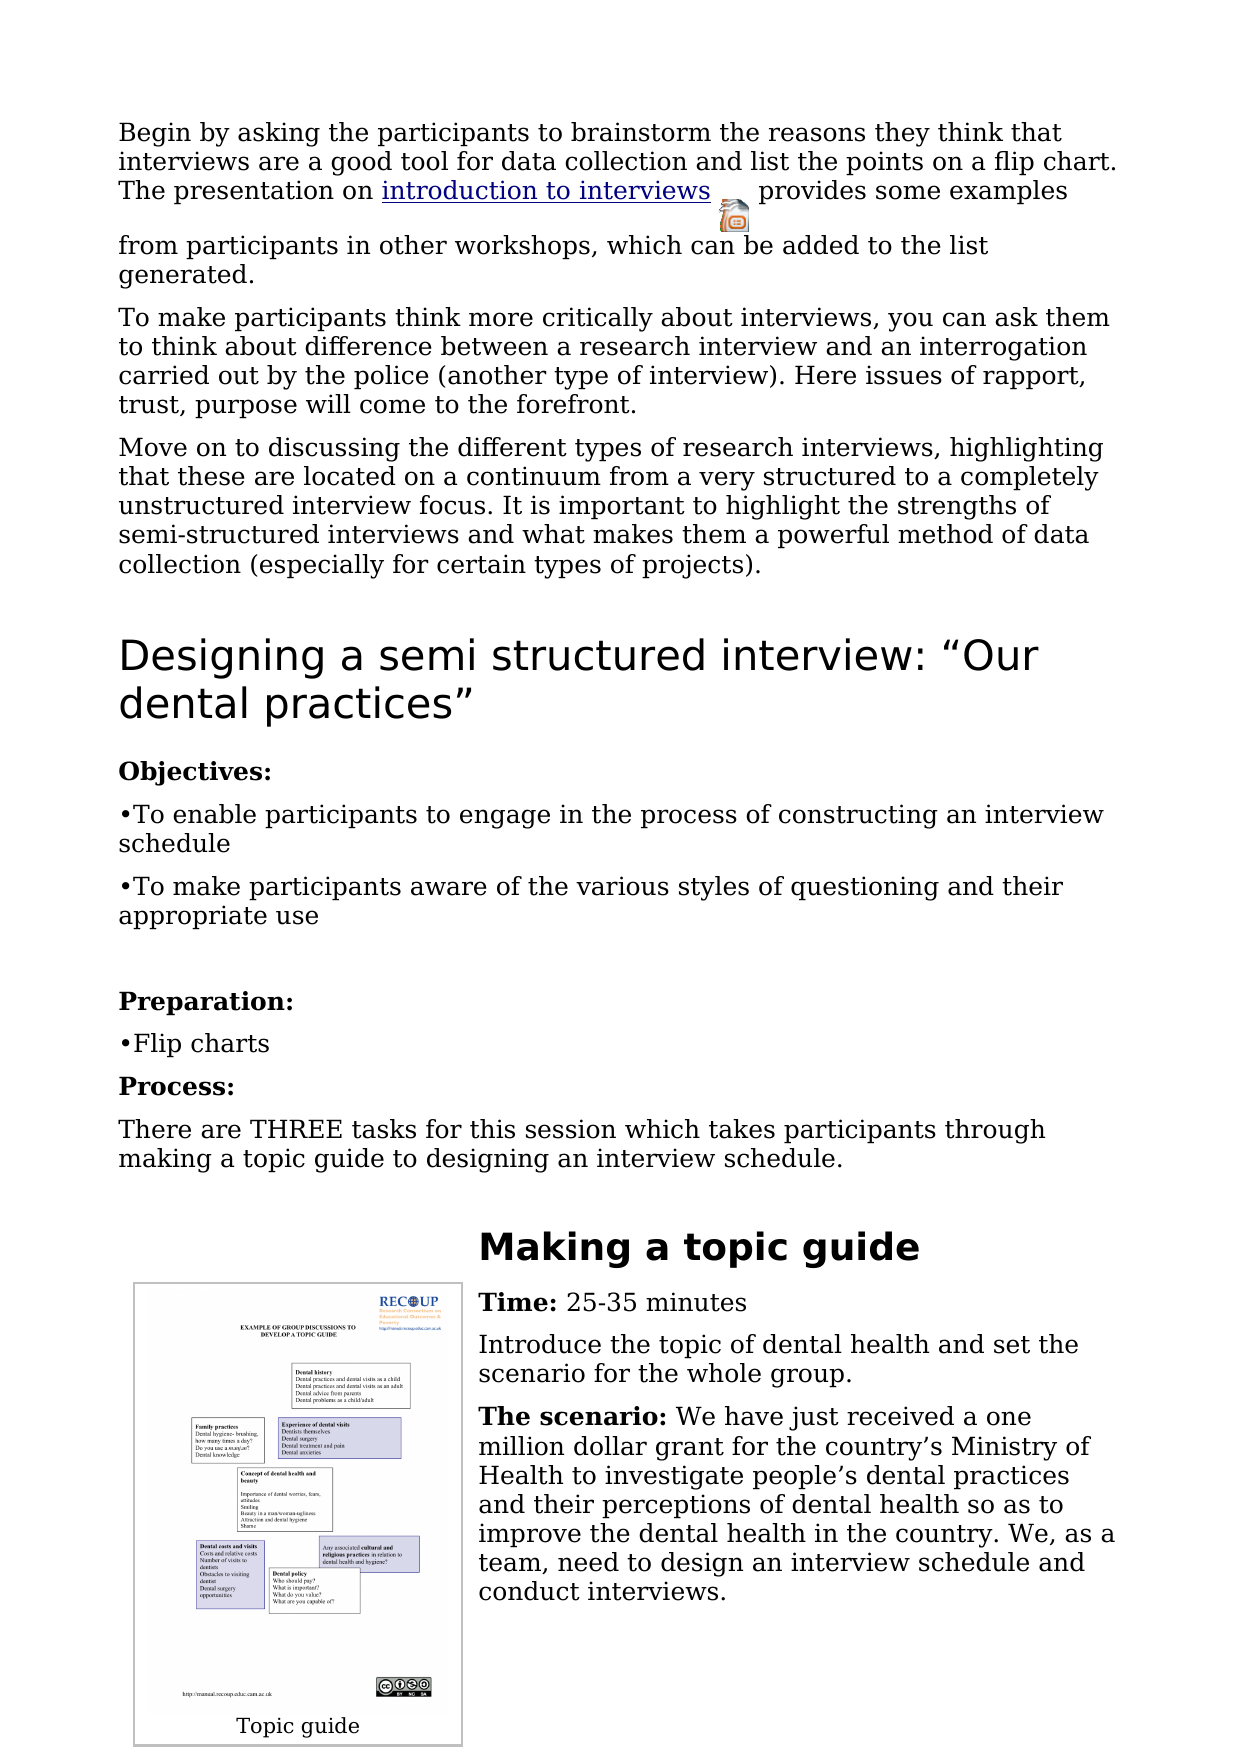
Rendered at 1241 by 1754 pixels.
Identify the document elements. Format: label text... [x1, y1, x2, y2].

text Introduce the topic of dental health and set the scenario for the whole group. [463, 1331, 1122, 1389]
text Objectives: [118, 757, 1122, 787]
subtitle Making a topic guide [118, 1226, 1122, 1269]
text Time: 25-35 minutes [463, 1288, 1122, 1317]
text The scenario: We have just received a one million dollar grant for the country’s Ministry of Health to investigate people’s dental practices and their perceptions of dental health so as to improve the dental health in the country. We, as a team, need to design an interview schedule and conduct interviews. [463, 1402, 1122, 1607]
text Begin by asking the participants to brainstorm the reasons they think that interviews are a good tool for data collection and list the points on a flip chart. The presentation on introduction to interviews provides some examples from participants in other workshops, which can be added to the list generated. [118, 118, 1122, 289]
text Topic guide [141, 1290, 455, 1738]
picture [148, 1289, 449, 1715]
text Preparation: [118, 987, 1122, 1016]
text [118, 1288, 133, 1317]
text To make participants think more critically about interviews, you can ask them to think about difference between a research interview and an interrogation carried out by the police (another type of interview). Here issues of rapport, trust, purpose will come to the forefront. [118, 303, 1122, 420]
list Flip charts [118, 1029, 1122, 1059]
subtitle Designing a semi structured interview: “Our dental practices” [118, 632, 1122, 729]
list To enable participants to engage in the process of constructing an interview schedule [118, 800, 1122, 858]
picture [718, 199, 751, 232]
text [135, 1284, 461, 1744]
text There are THREE tasks for this session which takes participants through making a topic guide to designing an interview schedule. [118, 1115, 1122, 1173]
text Move on to discussing the different types of research interviews, highlighting that these are located on a continuum from a very structured to a completely unstructured interview focus. It is important to highlight the strengths of semi-structured interviews and what makes them a powerful method of data collection (especially for certain types of projects). [118, 433, 1122, 579]
text Process: [118, 1072, 1122, 1102]
list To make participants aware of the various styles of questioning and their appropriate use [118, 872, 1122, 930]
